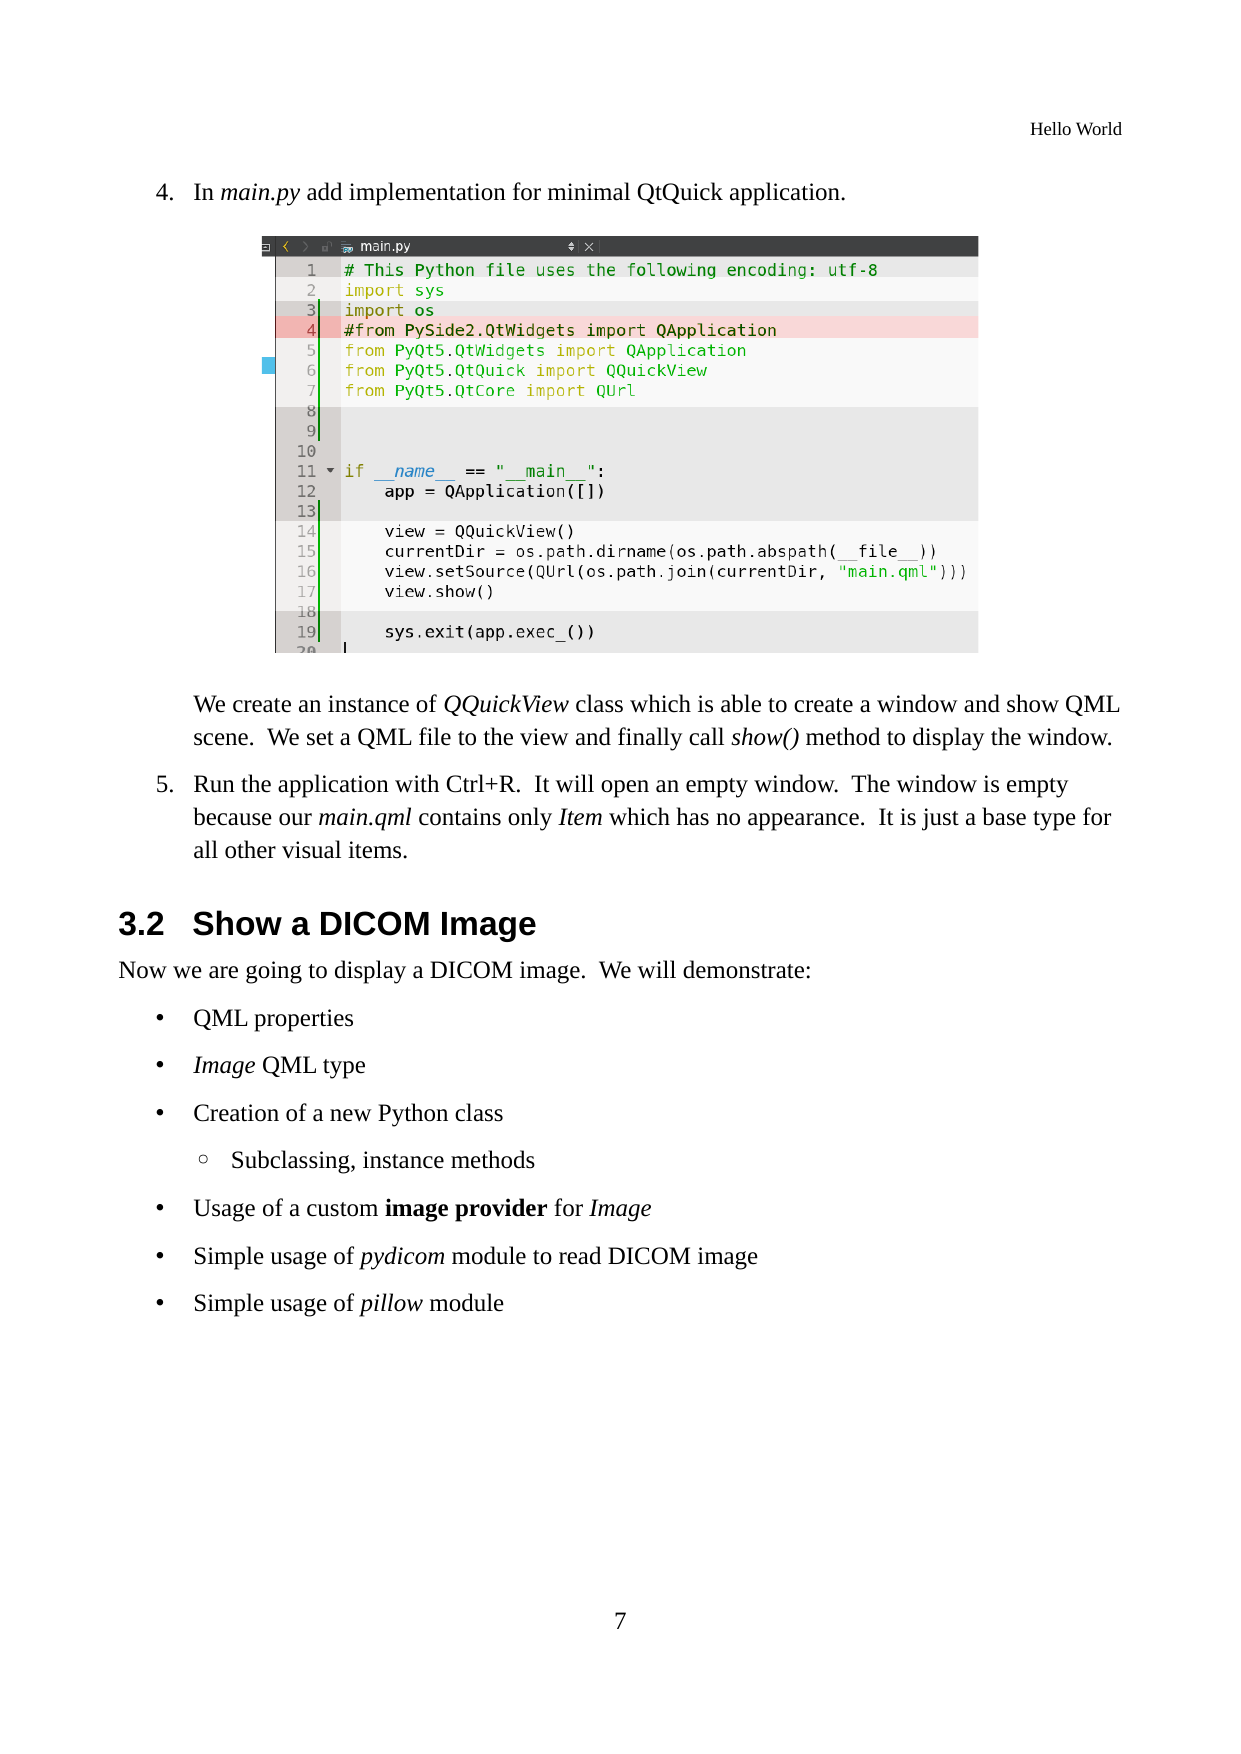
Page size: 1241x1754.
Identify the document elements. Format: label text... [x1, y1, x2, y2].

list In main.py add implementation for minimal QtQuick application. [156, 177, 1122, 206]
subtitle Show a DICOM Image [118, 904, 1122, 943]
list Subclassing, instance methods [193, 1146, 1122, 1174]
list QML properties [156, 1003, 1122, 1031]
list Image QML type [156, 1050, 1122, 1079]
list Run the application with Ctrl+R. It will open an empty window. The window is empty because our main.qml contains only Item which has no appearance. It is just a base type for all other visual items. [156, 769, 1122, 864]
list We create an instance of QQuickView class which is able to create a window and show QML scene. We set a QML file to the view and finally call show() method to display the window. [156, 689, 1122, 751]
list Simple usage of pillow module [156, 1288, 1122, 1317]
text Now we are going to display a DICOM image. We will demonstrate: [118, 955, 1122, 984]
list Simple usage of pydicom module to read DICOM image [156, 1241, 1122, 1269]
picture [261, 236, 979, 653]
list Creation of a new Python class [156, 1098, 1122, 1127]
list Usage of a custom image provider for Image [156, 1193, 1122, 1222]
